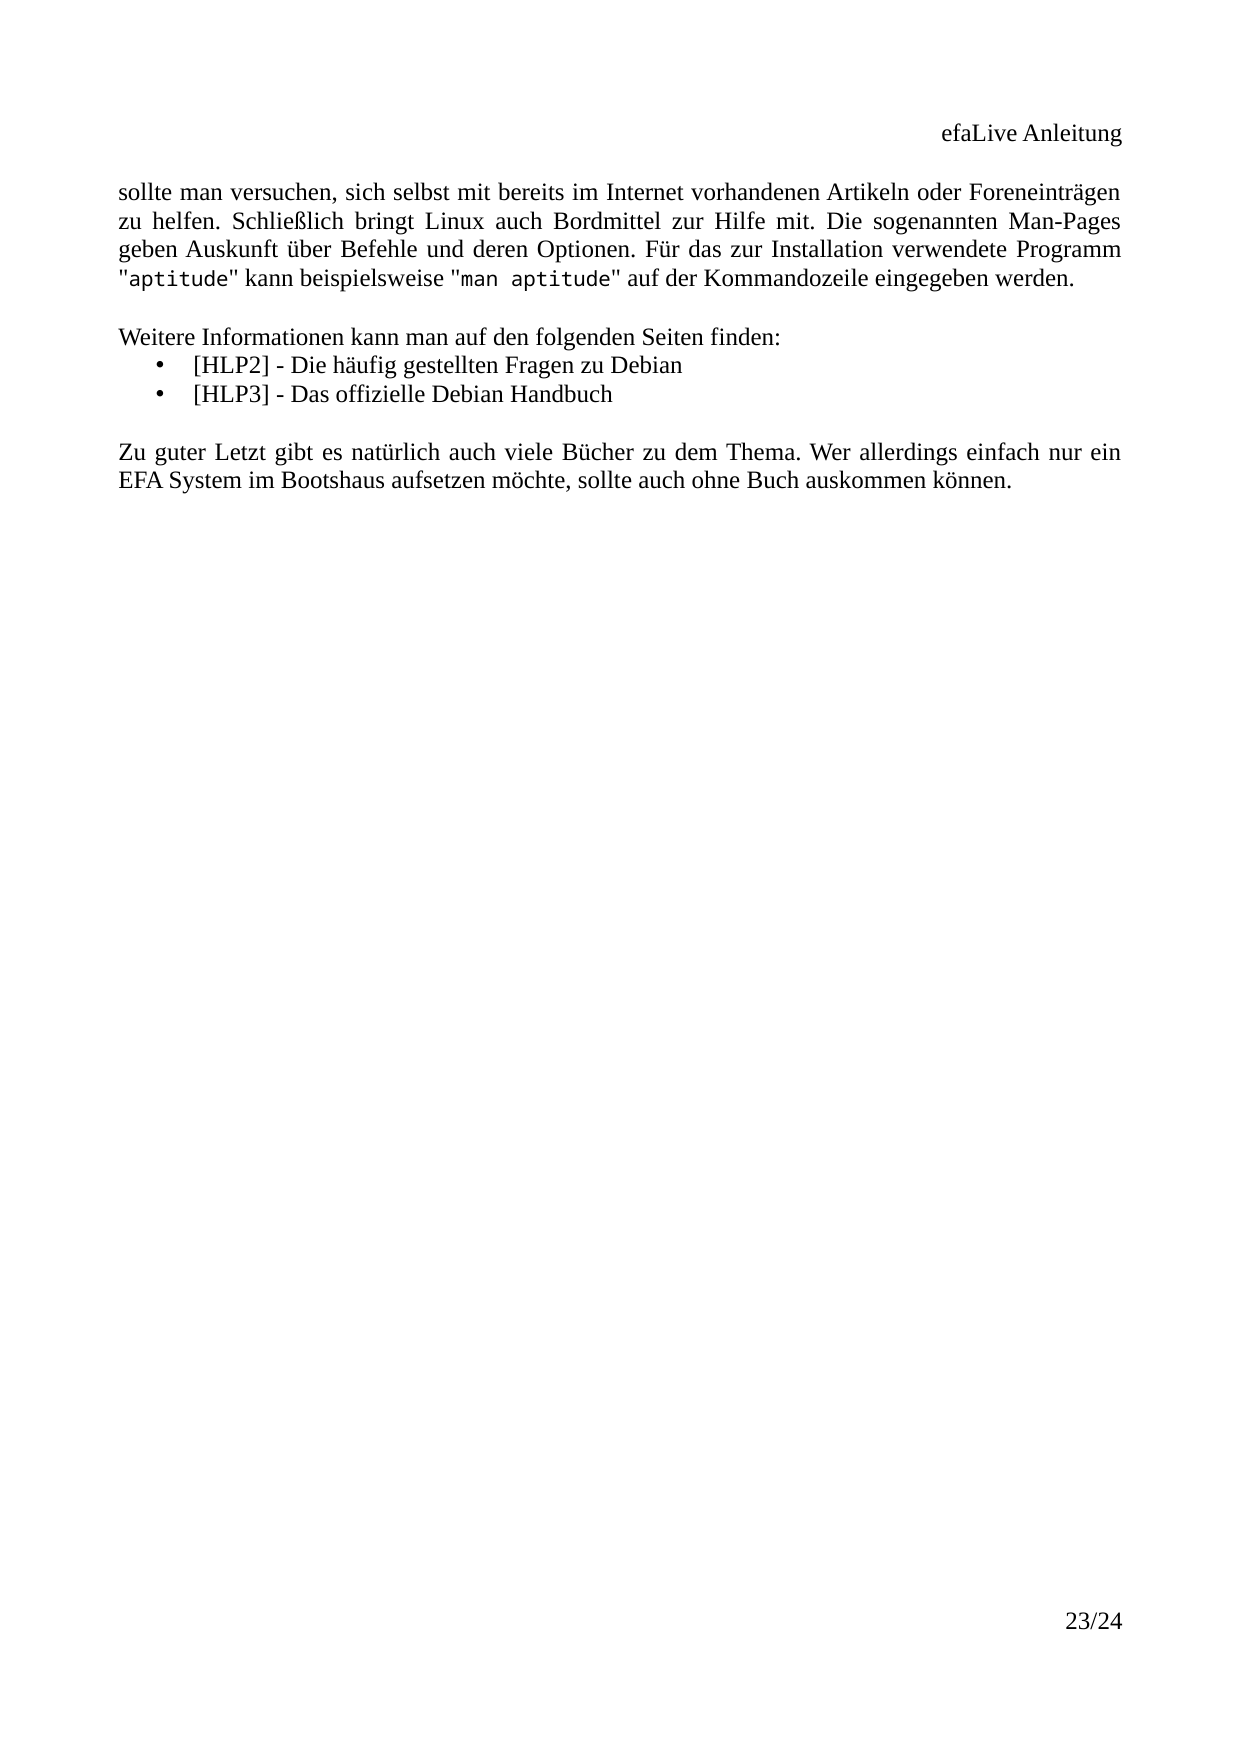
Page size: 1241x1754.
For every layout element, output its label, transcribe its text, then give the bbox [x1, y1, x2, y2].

text Weitere Informationen kann man auf den folgenden Seiten finden: [118, 322, 1122, 350]
text sollte man versuchen, sich selbst mit bereits im Internet vorhandenen Artikeln oder Foreneinträgen zu helfen. Schließlich bringt Linux auch Bordmittel zur Hilfe mit. Die sogenannten Man-Pages geben Auskunft über Befehle und deren Optionen. Für das zur Installation verwendete Programm "aptitude" kann beispielsweise "man aptitude" auf der Kommandozeile eingegeben werden. [118, 177, 1122, 293]
text Zu guter Letzt gibt es natürlich auch viele Bücher zu dem Thema. Wer allerdings einfach nur ein EFA System im Bootshaus aufsetzen möchte, sollte auch ohne Buch auskommen können. [118, 437, 1122, 494]
list [HLP3] - Das offizielle Debian Handbuch [156, 379, 1122, 408]
list [HLP2] - Die häufig gestellten Fragen zu Debian [156, 350, 1122, 379]
